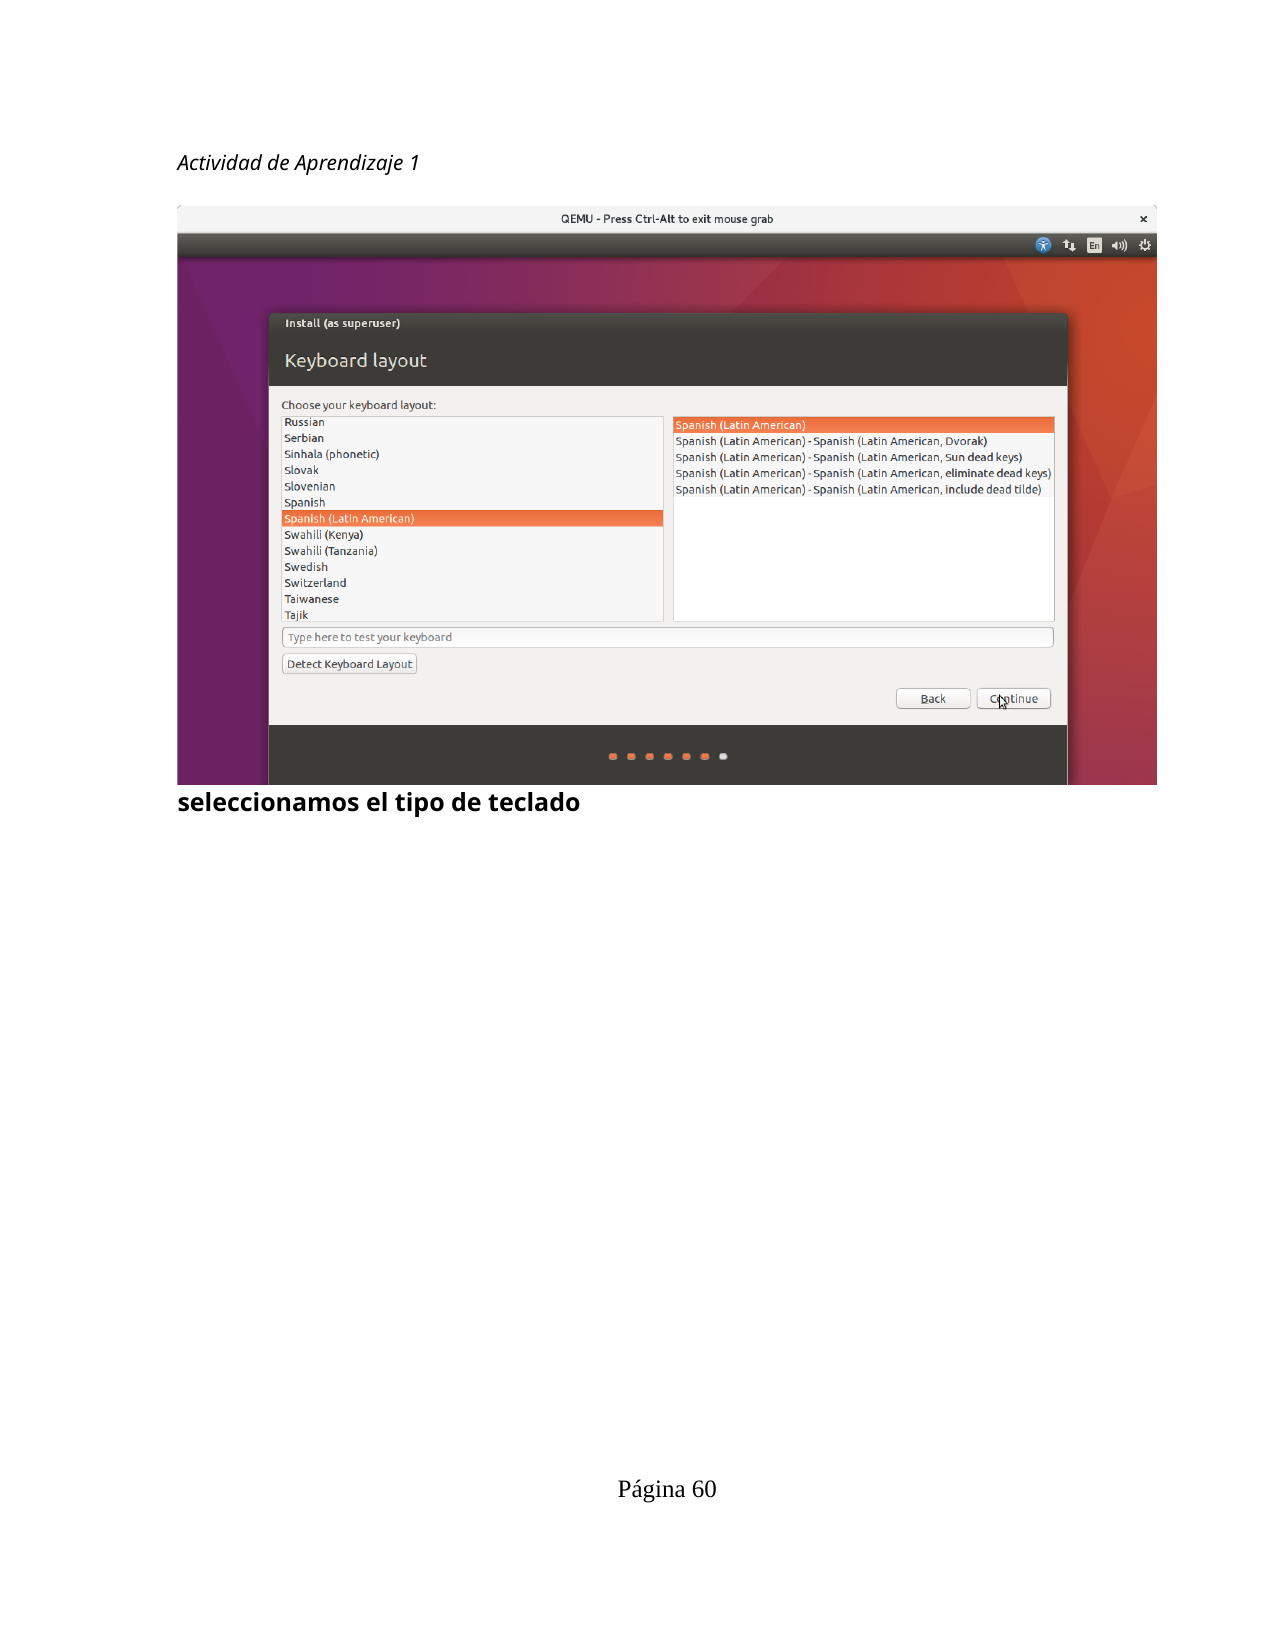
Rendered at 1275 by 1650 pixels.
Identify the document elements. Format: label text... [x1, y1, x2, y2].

text seleccionamos el tipo de teclado [177, 785, 1157, 819]
picture [177, 205, 1157, 785]
